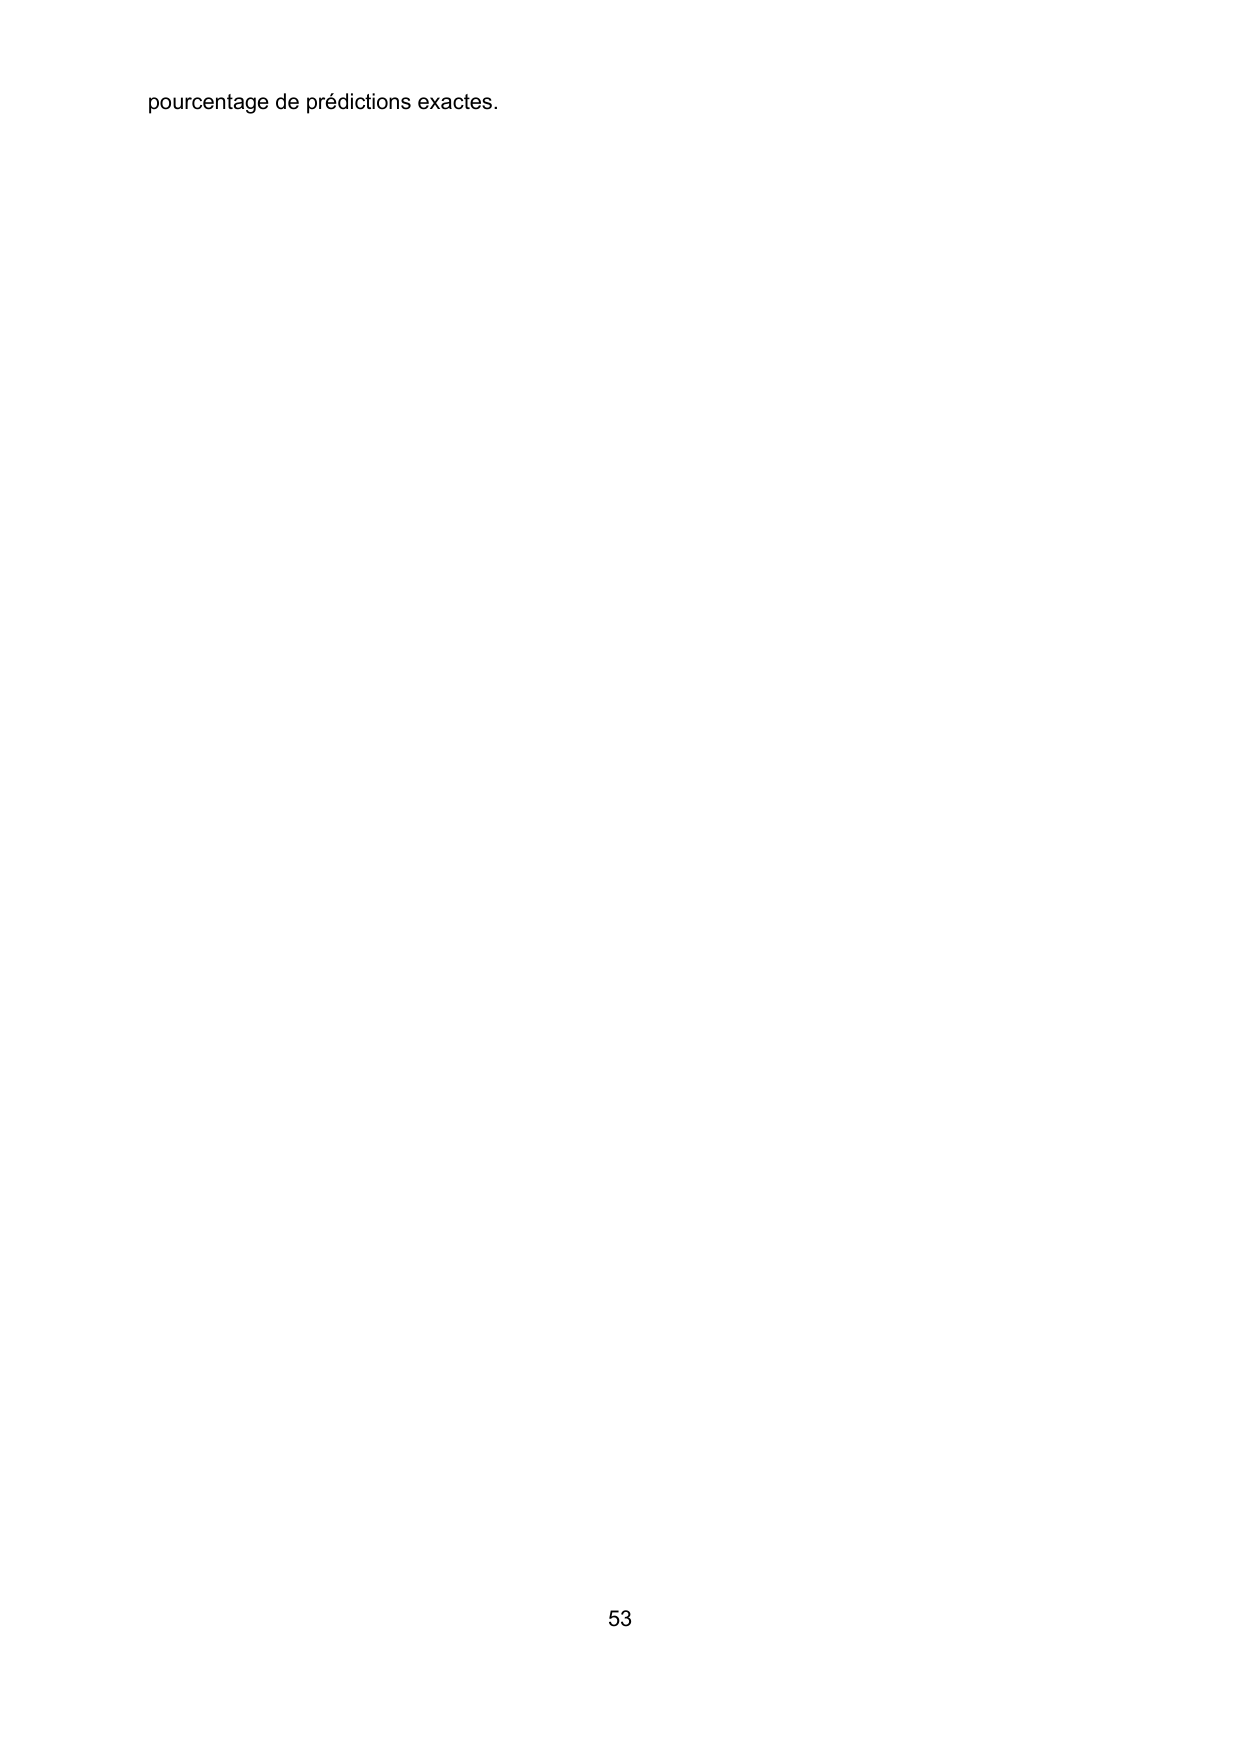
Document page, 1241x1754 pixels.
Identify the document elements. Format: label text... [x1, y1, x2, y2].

text pourcentage de prédictions exactes. [148, 88, 1093, 114]
